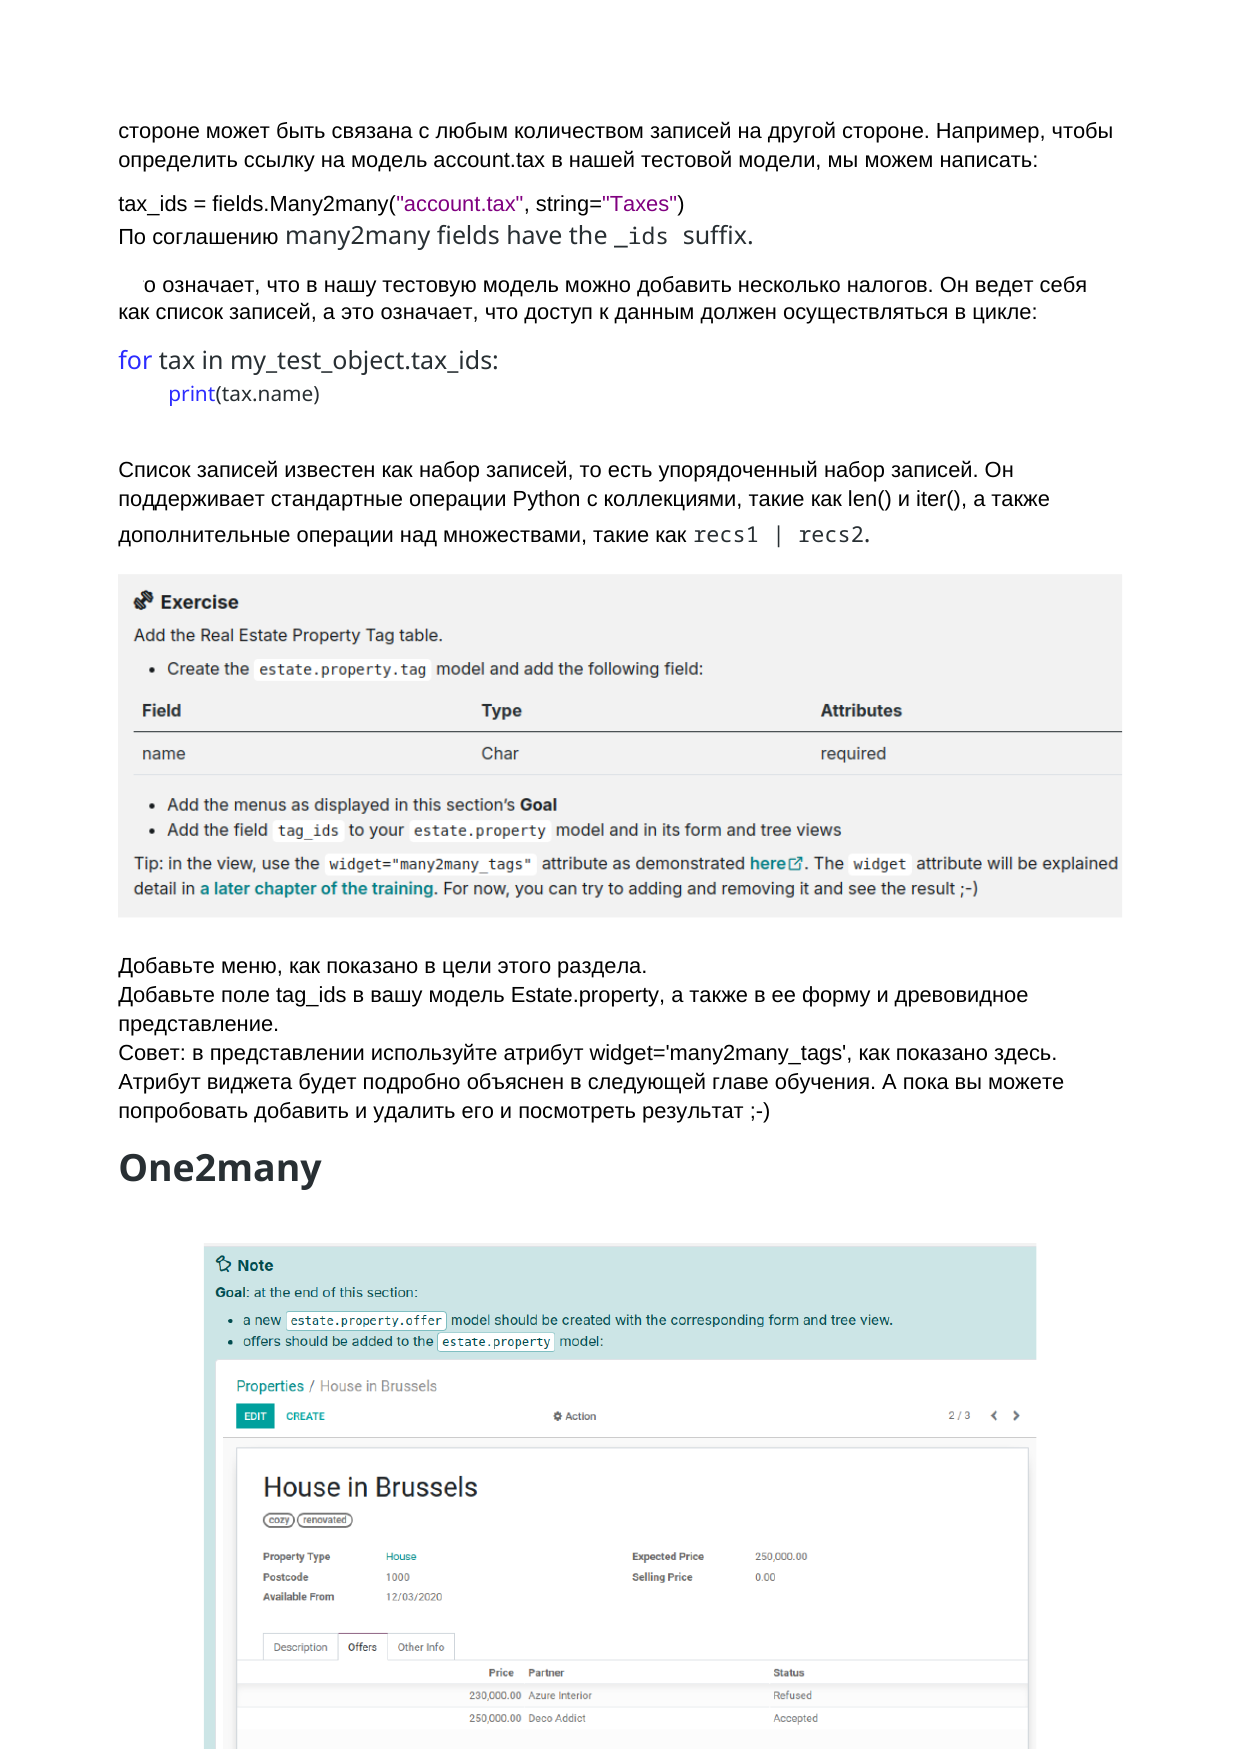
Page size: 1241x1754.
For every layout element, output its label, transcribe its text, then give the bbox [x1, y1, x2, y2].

text print(tax.name) [118, 379, 1122, 408]
text По соглашению many2many fields have the _ids suffix. [118, 218, 1122, 252]
text Это означает, что в нашу тестовую модель можно добавить несколько налогов. Он ведет себя как список записей, а это означает, что доступ к данным должен осуществляться в цикле: [118, 272, 1122, 324]
text tax_ids = fields.Many2many("account.tax", string="Taxes") [118, 191, 1122, 216]
text стороне может быть связана с любым количеством записей на другой стороне. Например, чтобы определить ссылку на модель account.tax в нашей тестовой модели, мы можем написать: [118, 118, 1122, 172]
subtitle One2many [118, 1142, 1122, 1193]
picture [118, 569, 1123, 930]
text Список записей известен как набор записей, то есть упорядоченный набор записей. Он поддерживает стандартные операции Python с коллекциями, такие как len() и iter(), а также дополнительные операции над множествами, такие как recs1 | recs2. [118, 457, 1122, 550]
text for tax in my_test_object.tax_ids: [118, 343, 1122, 377]
text Добавьте меню, как показано в цели этого раздела. Добавьте поле tag_ids в вашу модель Estate.property, а также в ее форму и древовидное представление. Совет: в представлении используйте атрибут widget='many2many_tags', как показано здесь. Атрибут виджета будет подробно объяснен в следующей главе обучения. А пока вы можете попробовать добавить и удалить его и посмотреть результат ;-) [118, 930, 1122, 1123]
picture [203, 1243, 1037, 1749]
